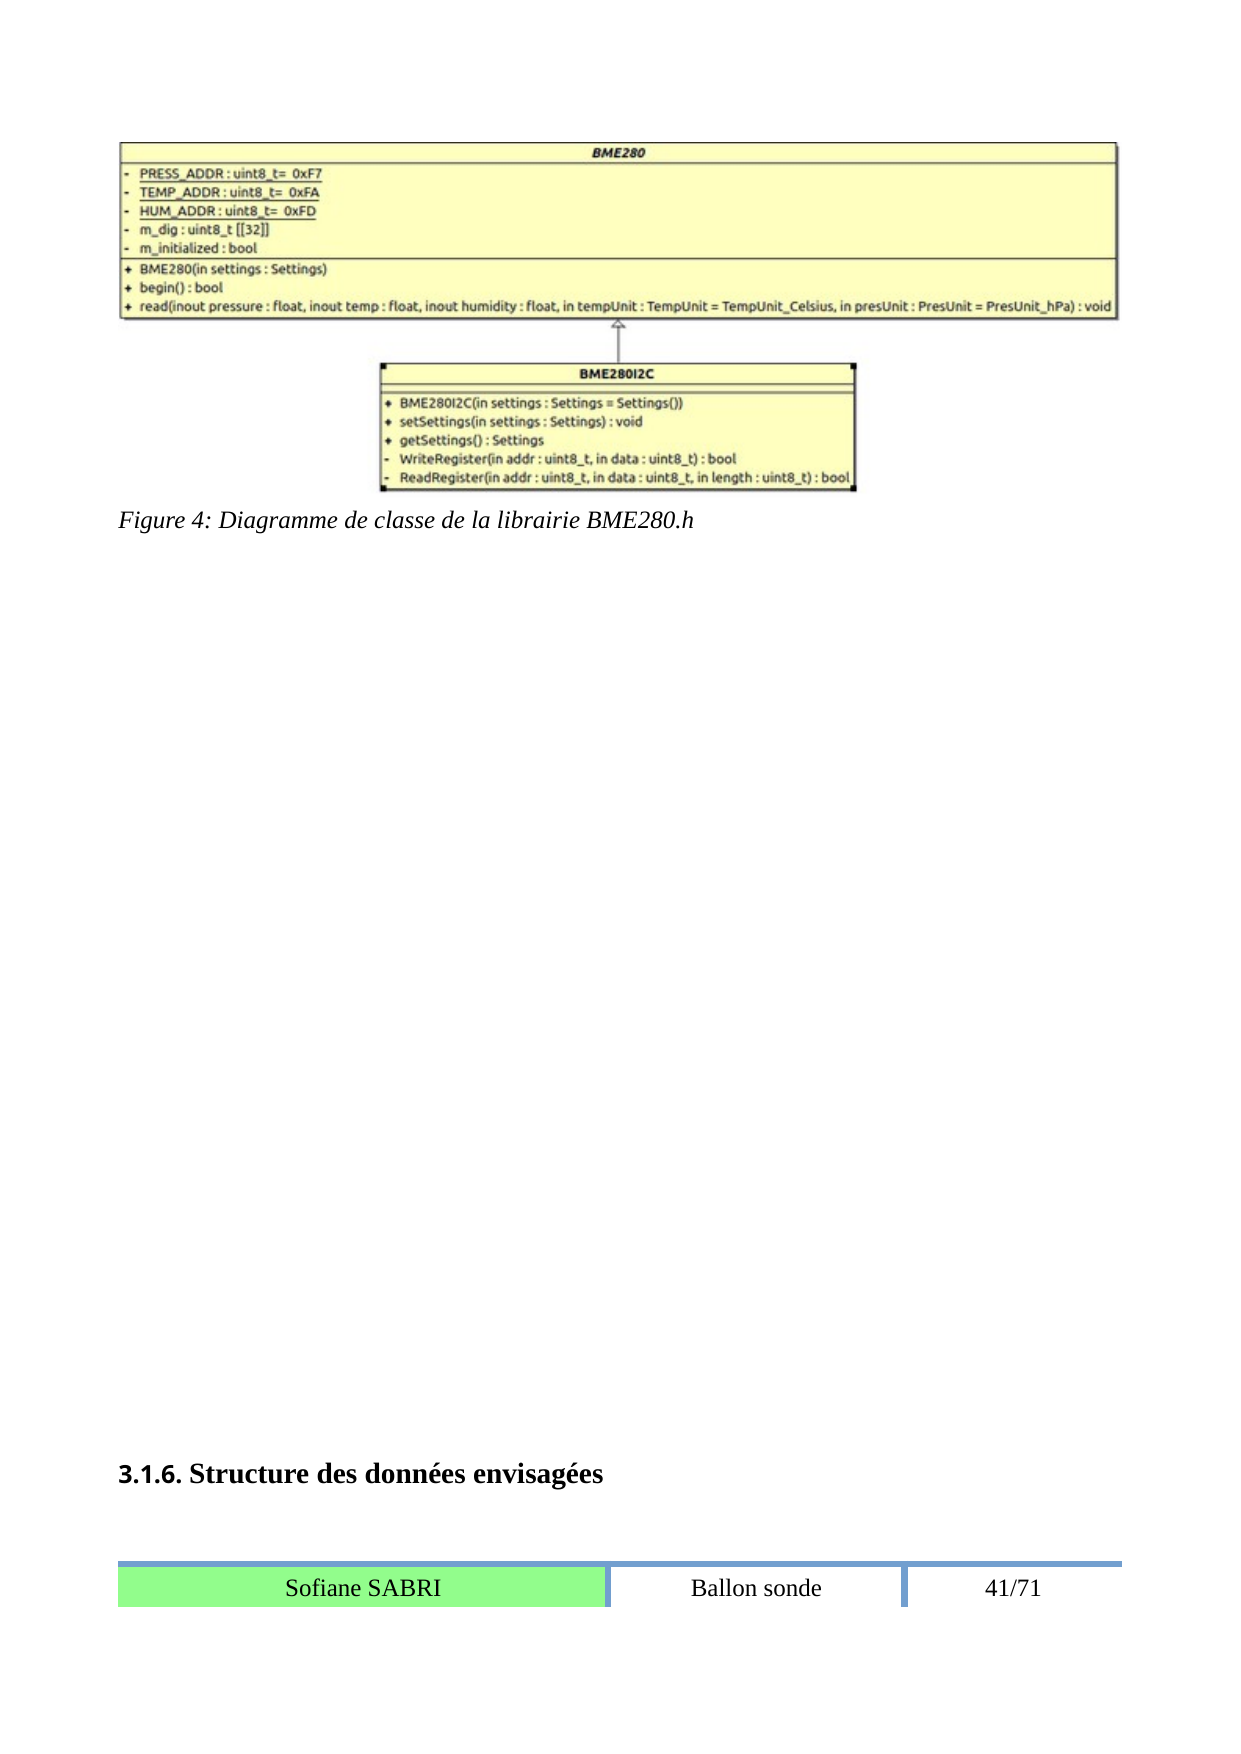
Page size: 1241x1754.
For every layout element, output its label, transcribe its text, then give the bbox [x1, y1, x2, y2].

subtitle Structure des données envisagées [118, 1456, 1122, 1490]
text Figure 4: Diagramme de classe de la librairie BME280.h [118, 501, 1122, 534]
picture [118, 142, 1123, 501]
